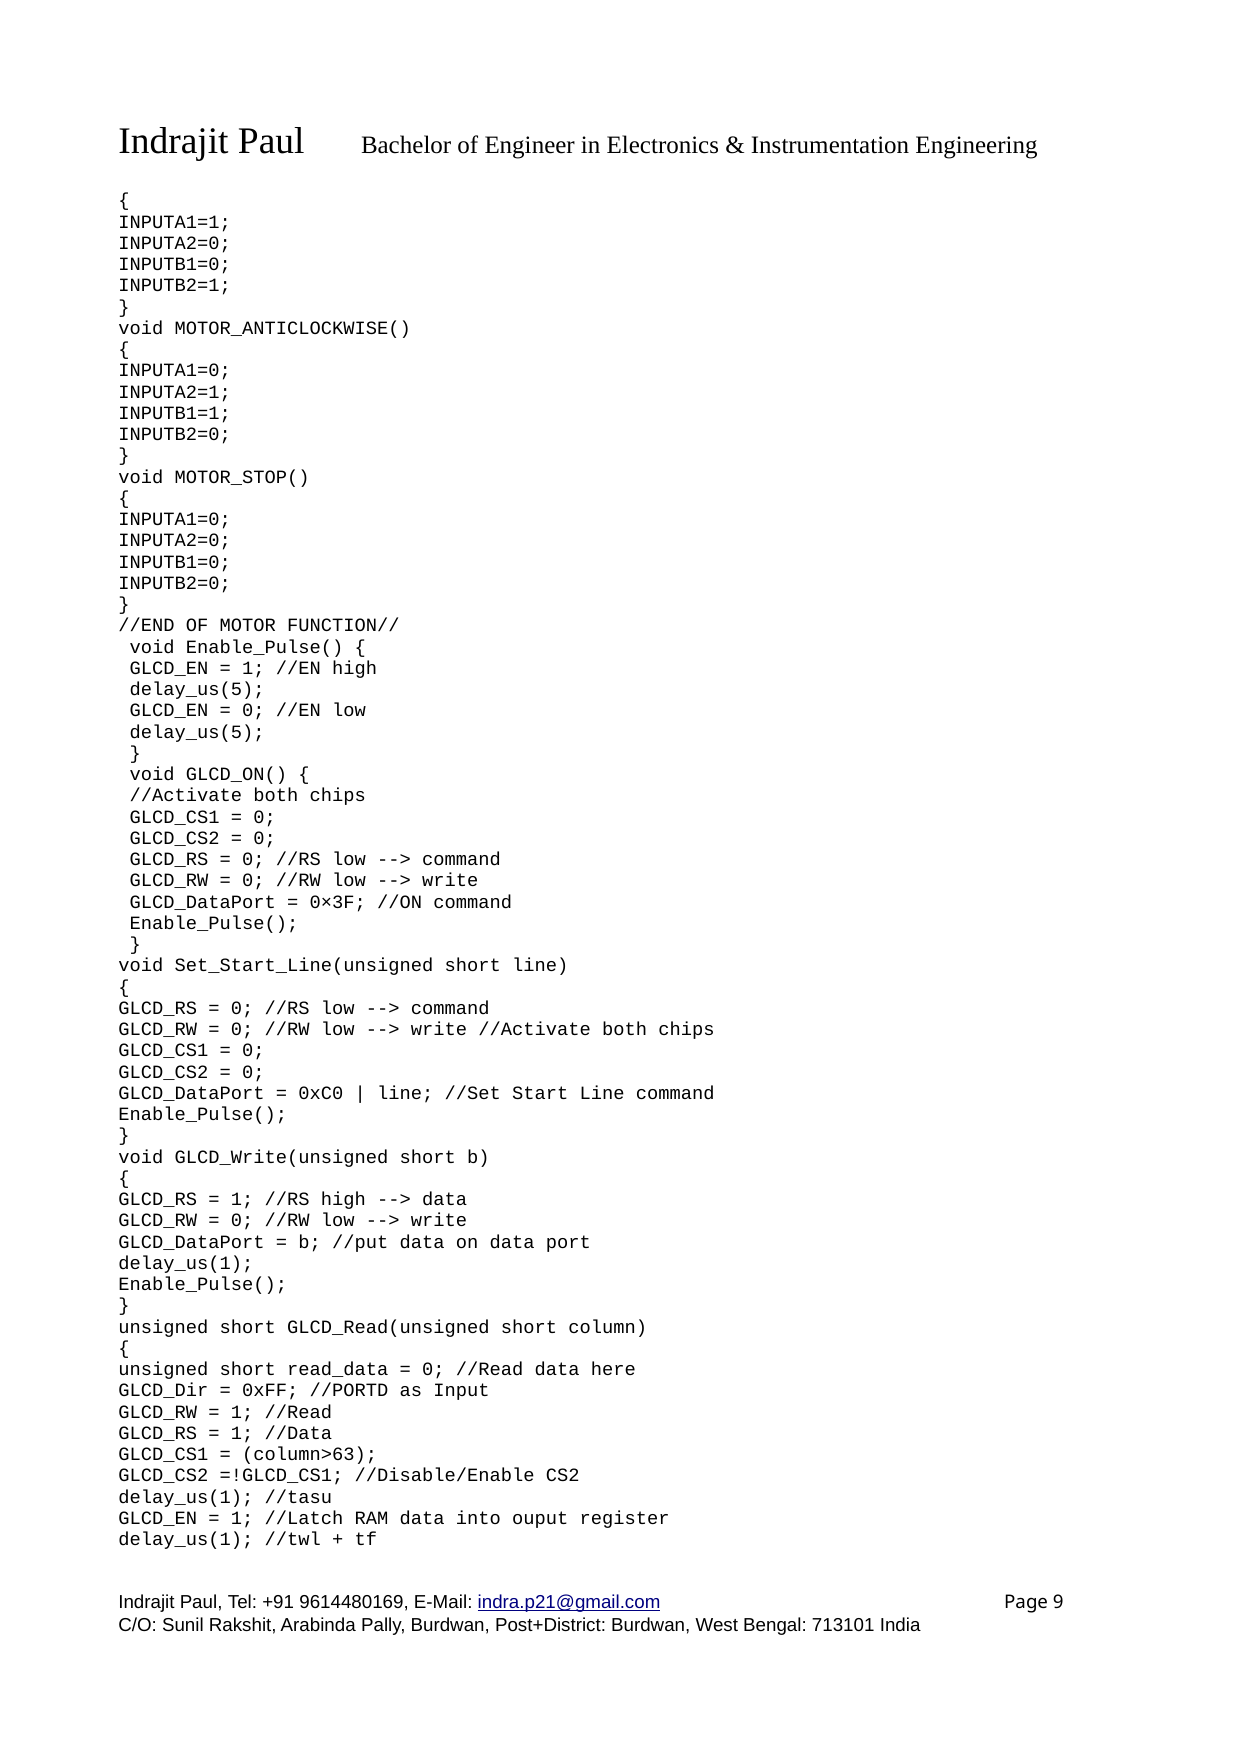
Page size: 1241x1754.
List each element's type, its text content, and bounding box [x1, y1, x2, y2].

text } [118, 446, 1122, 467]
text GLCD_EN = 0; //EN low [118, 701, 1122, 722]
text delay_us(1); [118, 1254, 1122, 1275]
text GLCD_RW = 0; //RW low --> write //Activate both chips [118, 1020, 1122, 1041]
text delay_us(5); [118, 722, 1122, 744]
text GLCD_DataPort = 0×3F; //ON command [118, 892, 1122, 914]
text GLCD_RS = 0; //RS low --> command [118, 850, 1122, 871]
text INPUTA2=1; [118, 382, 1122, 404]
text { [118, 977, 1122, 999]
text GLCD_DataPort = 0xC0 | line; //Set Start Line command [118, 1084, 1122, 1105]
text { [118, 1169, 1122, 1190]
text { [118, 1339, 1122, 1360]
text GLCD_Dir = 0xFF; //PORTD as Input [118, 1381, 1122, 1402]
text { [118, 340, 1122, 361]
text GLCD_CS2 =!GLCD_CS1; //Disable/Enable CS2 [118, 1466, 1122, 1487]
text Enable_Pulse(); [118, 1275, 1122, 1296]
text INPUTA2=0; [118, 531, 1122, 552]
text unsigned short read_data = 0; //Read data here [118, 1360, 1122, 1381]
text delay_us(1); //twl + tf [118, 1530, 1122, 1551]
text GLCD_RS = 1; //Data [118, 1424, 1122, 1445]
text void Set_Start_Line(unsigned short line) [118, 956, 1122, 977]
text GLCD_CS2 = 0; [118, 829, 1122, 850]
text GLCD_DataPort = b; //put data on data port [118, 1232, 1122, 1254]
text INPUTA1=1; [118, 212, 1122, 234]
text GLCD_RW = 1; //Read [118, 1402, 1122, 1424]
text GLCD_RW = 0; //RW low --> write [118, 1211, 1122, 1232]
text GLCD_EN = 1; //Latch RAM data into ouput register [118, 1509, 1122, 1530]
text { [118, 489, 1122, 510]
text void Enable_Pulse() { [118, 637, 1122, 659]
text } [118, 744, 1122, 765]
text void GLCD_ON() { [118, 765, 1122, 786]
text } [118, 1126, 1122, 1147]
text GLCD_RW = 0; //RW low --> write [118, 871, 1122, 892]
text INPUTB2=0; [118, 425, 1122, 446]
text GLCD_CS1 = (column>63); [118, 1445, 1122, 1466]
text unsigned short GLCD_Read(unsigned short column) [118, 1317, 1122, 1339]
text } [118, 595, 1122, 616]
text void MOTOR_STOP() [118, 467, 1122, 489]
text } [118, 935, 1122, 956]
text void MOTOR_ANTICLOCKWISE() [118, 319, 1122, 340]
text GLCD_CS2 = 0; [118, 1062, 1122, 1084]
text { [118, 191, 1122, 212]
text INPUTB2=1; [118, 276, 1122, 297]
text Enable_Pulse(); [118, 1105, 1122, 1126]
text //END OF MOTOR FUNCTION// [118, 616, 1122, 637]
text delay_us(1); //tasu [118, 1487, 1122, 1509]
text INPUTB2=0; [118, 574, 1122, 595]
text INPUTA1=0; [118, 361, 1122, 382]
text GLCD_RS = 1; //RS high --> data [118, 1190, 1122, 1211]
text INPUTA1=0; [118, 510, 1122, 531]
text INPUTB1=1; [118, 404, 1122, 425]
text GLCD_RS = 0; //RS low --> command [118, 999, 1122, 1020]
text GLCD_CS1 = 0; [118, 1041, 1122, 1062]
text } [118, 1296, 1122, 1317]
text delay_us(5); [118, 680, 1122, 701]
text INPUTA2=0; [118, 234, 1122, 255]
text } [118, 297, 1122, 319]
text Enable_Pulse(); [118, 914, 1122, 935]
text void GLCD_Write(unsigned short b) [118, 1147, 1122, 1169]
text INPUTB1=0; [118, 255, 1122, 276]
text GLCD_CS1 = 0; [118, 807, 1122, 829]
text GLCD_EN = 1; //EN high [118, 659, 1122, 680]
text INPUTB1=0; [118, 552, 1122, 574]
text //Activate both chips [118, 786, 1122, 807]
